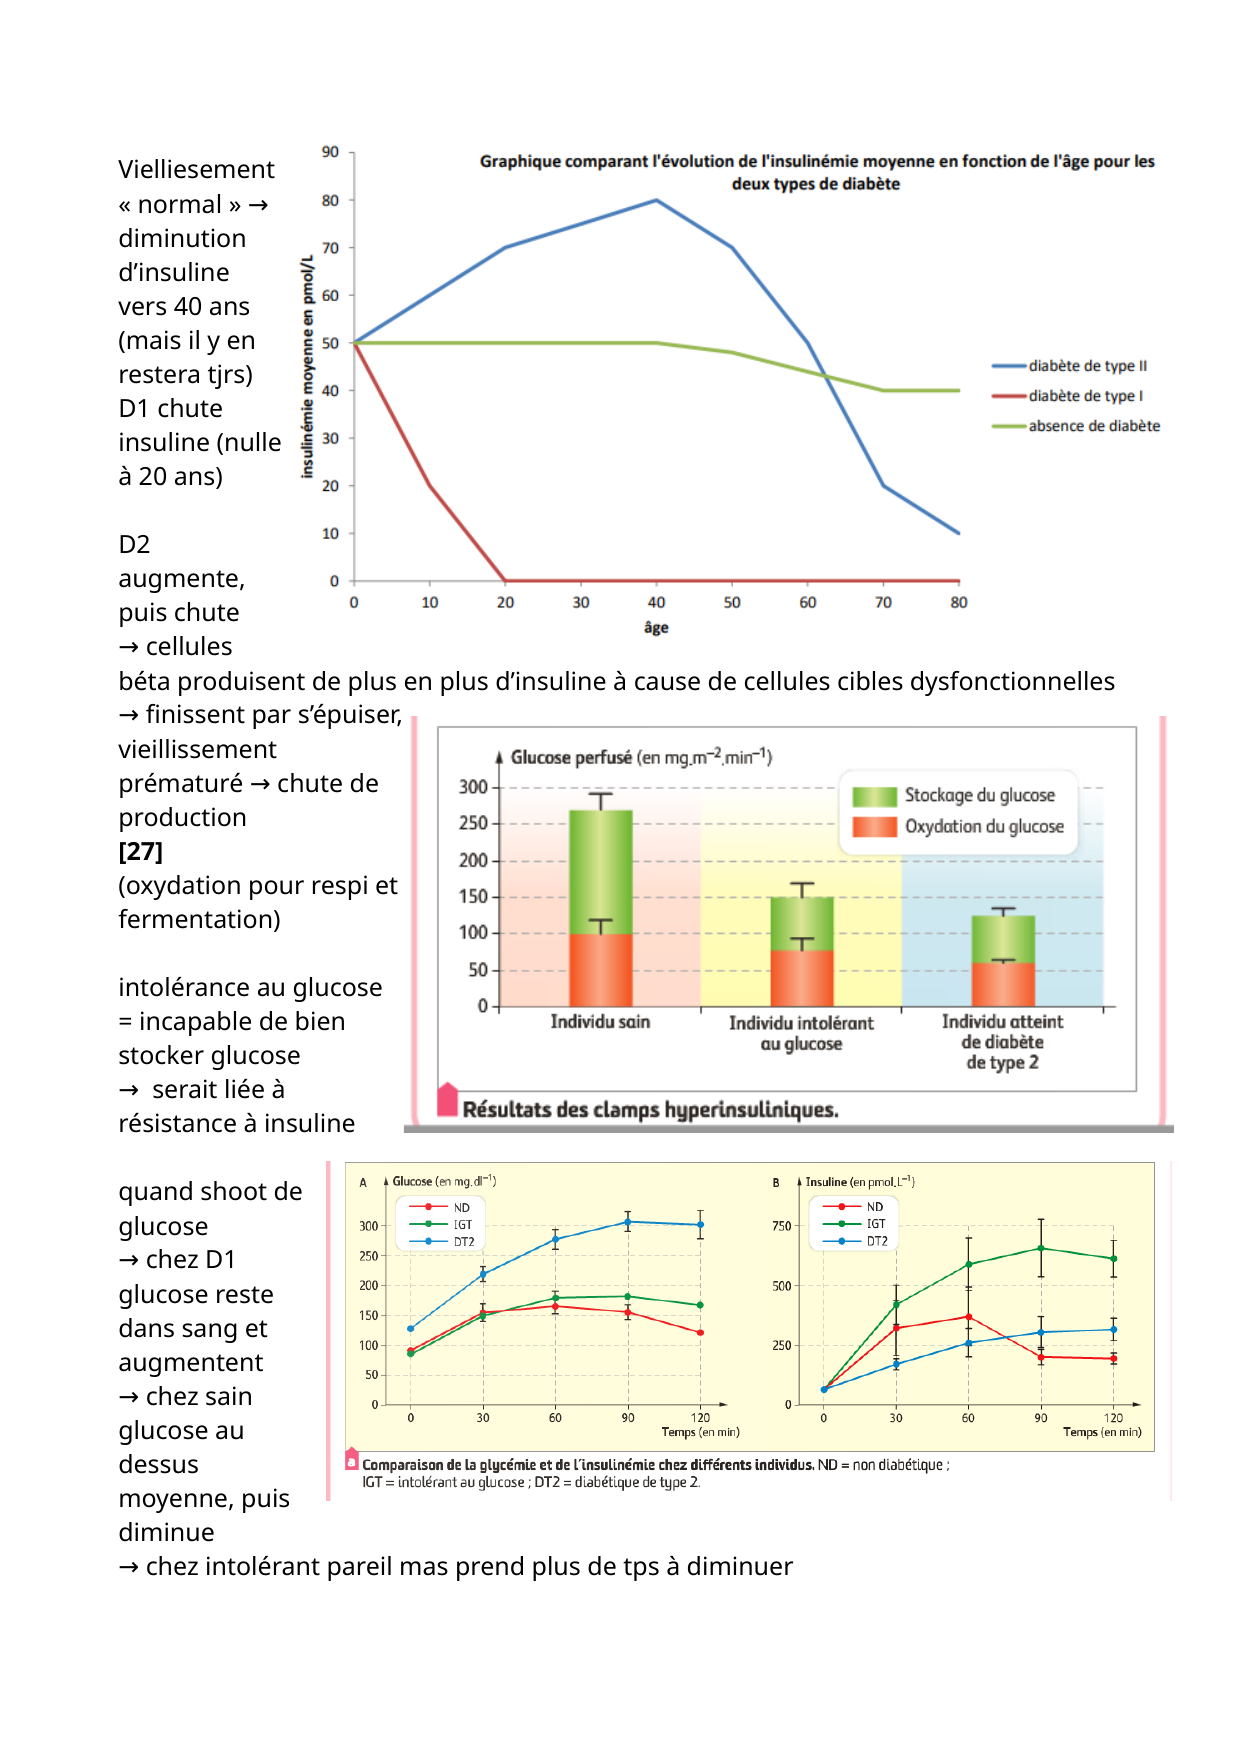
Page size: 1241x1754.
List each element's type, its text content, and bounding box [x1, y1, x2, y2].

text quand shoot de glucose [118, 1174, 321, 1242]
text → cellules béta produisent de plus en plus d’insuline à cause de cellules cibles dysfonctionnelles [118, 629, 1122, 697]
text → finissent par s’épuiser, vieillissement prématuré → chute de production [118, 697, 1122, 833]
text D1 chute insuline (nulle à 20 ans) [118, 391, 282, 493]
text Vielliesement « normal » → diminution d’insuline vers 40 ans (mais il y en restera tjrs) [118, 152, 282, 391]
text (oxydation pour respi et fermentation) [118, 867, 403, 936]
text → chez intolérant pareil mas prend plus de tps à diminuer [118, 1549, 1122, 1583]
text intolérance au glucose = incapable de bien stocker glucose [118, 970, 403, 1072]
text → chez D1 glucose reste dans sang et augmentent [118, 1242, 321, 1378]
text → chez sain glucose au dessus moyenne, puis diminue [118, 1378, 1122, 1549]
text [27] [118, 833, 403, 867]
picture [282, 138, 1174, 649]
text → serait liée à résistance à insuline [118, 1072, 1122, 1140]
picture [403, 716, 1174, 1133]
picture [321, 1161, 1172, 1501]
text D2 augmente, puis chute [118, 527, 282, 629]
